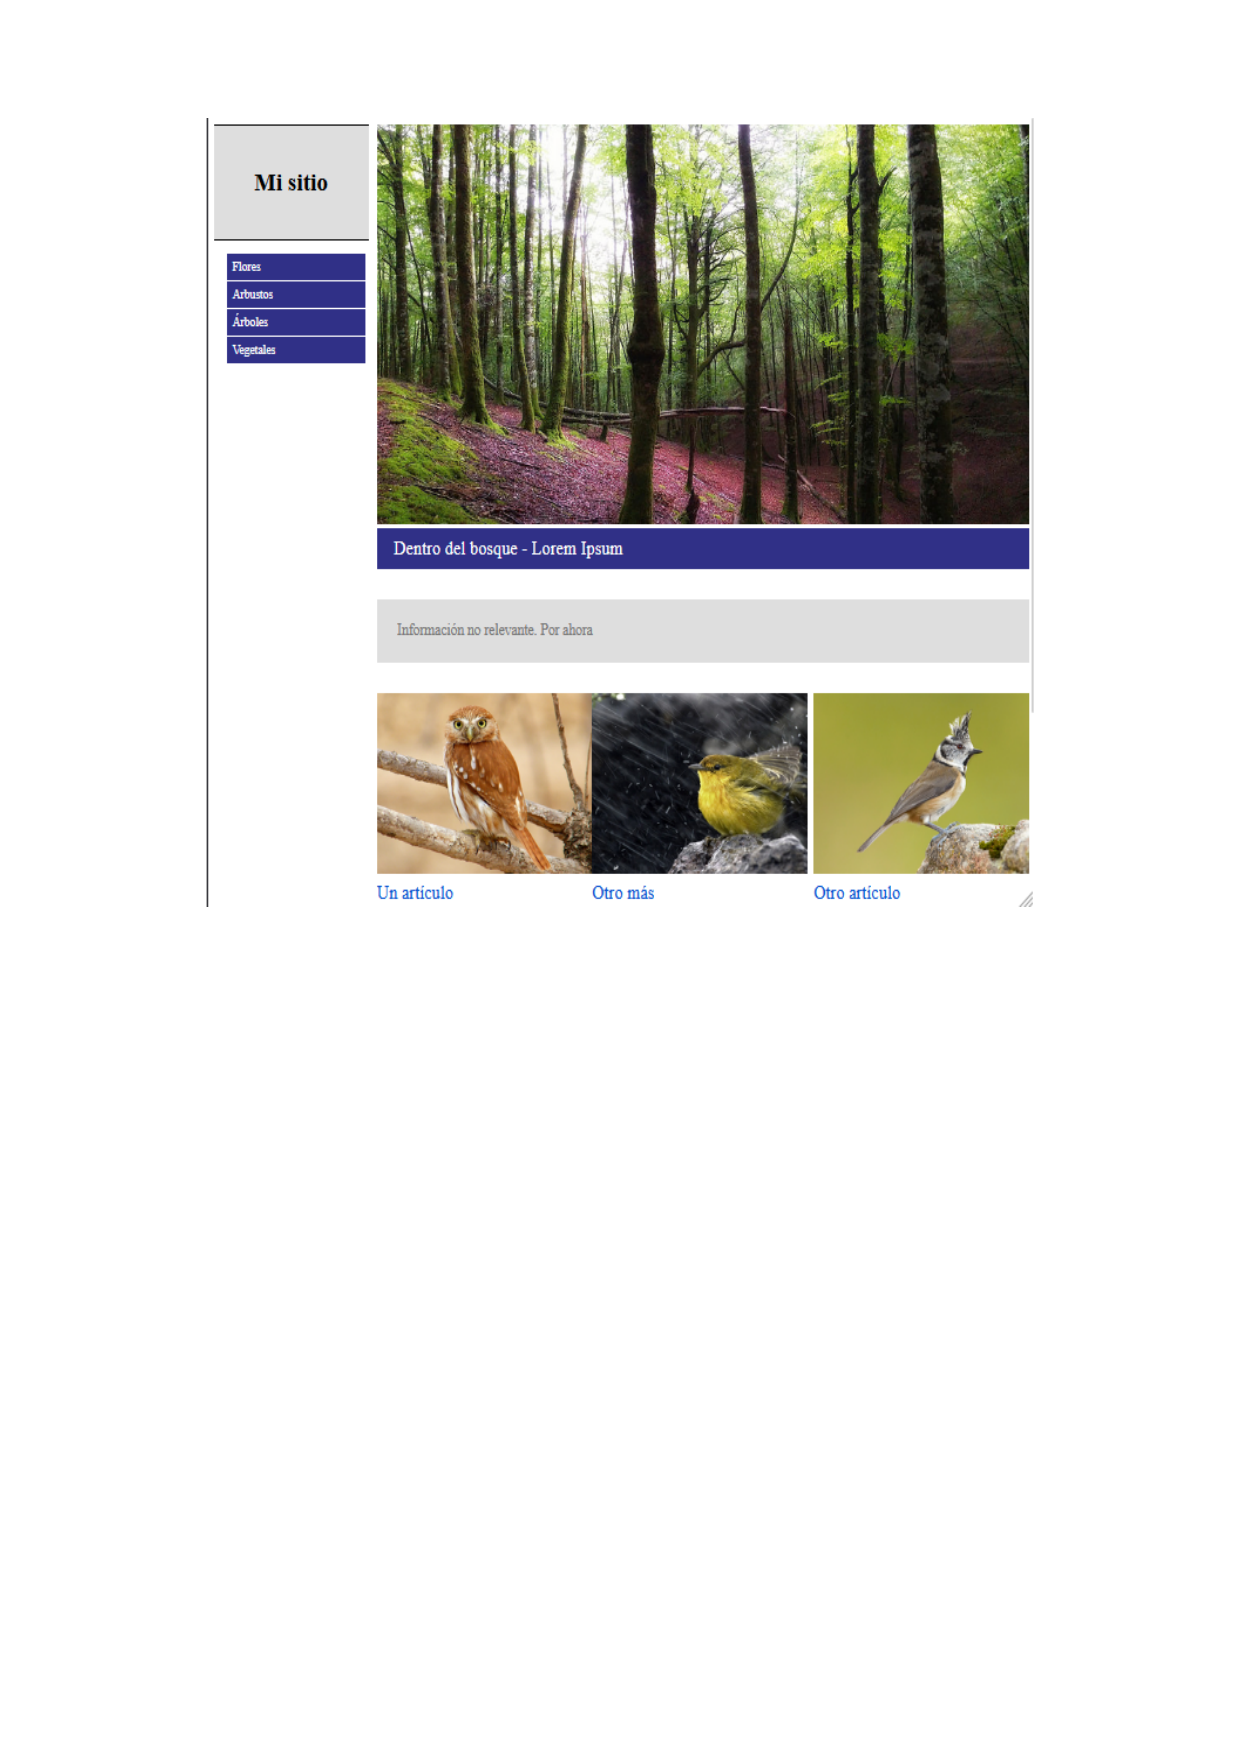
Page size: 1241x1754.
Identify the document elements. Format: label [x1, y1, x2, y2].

picture [206, 118, 1034, 907]
